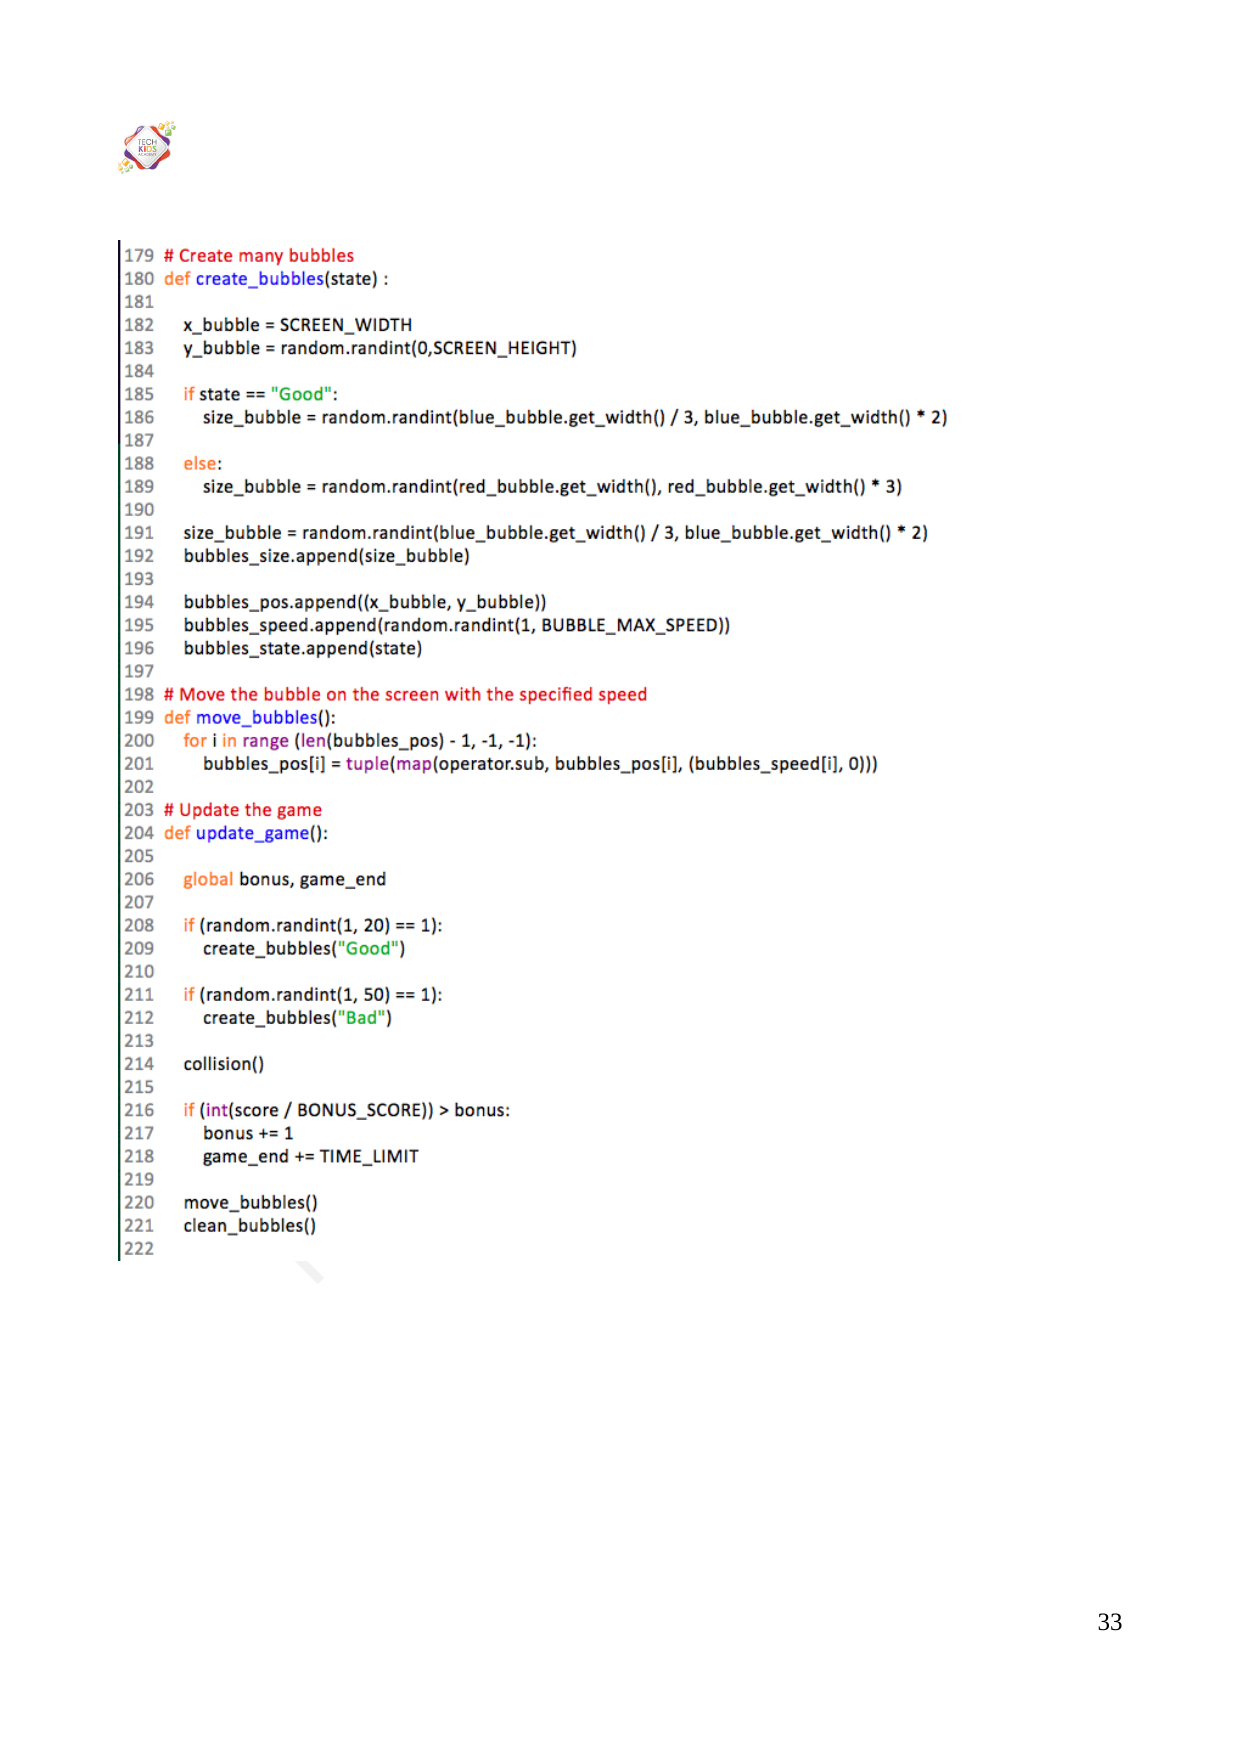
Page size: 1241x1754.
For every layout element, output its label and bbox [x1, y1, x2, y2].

picture [118, 240, 1123, 1261]
picture [118, 118, 176, 176]
